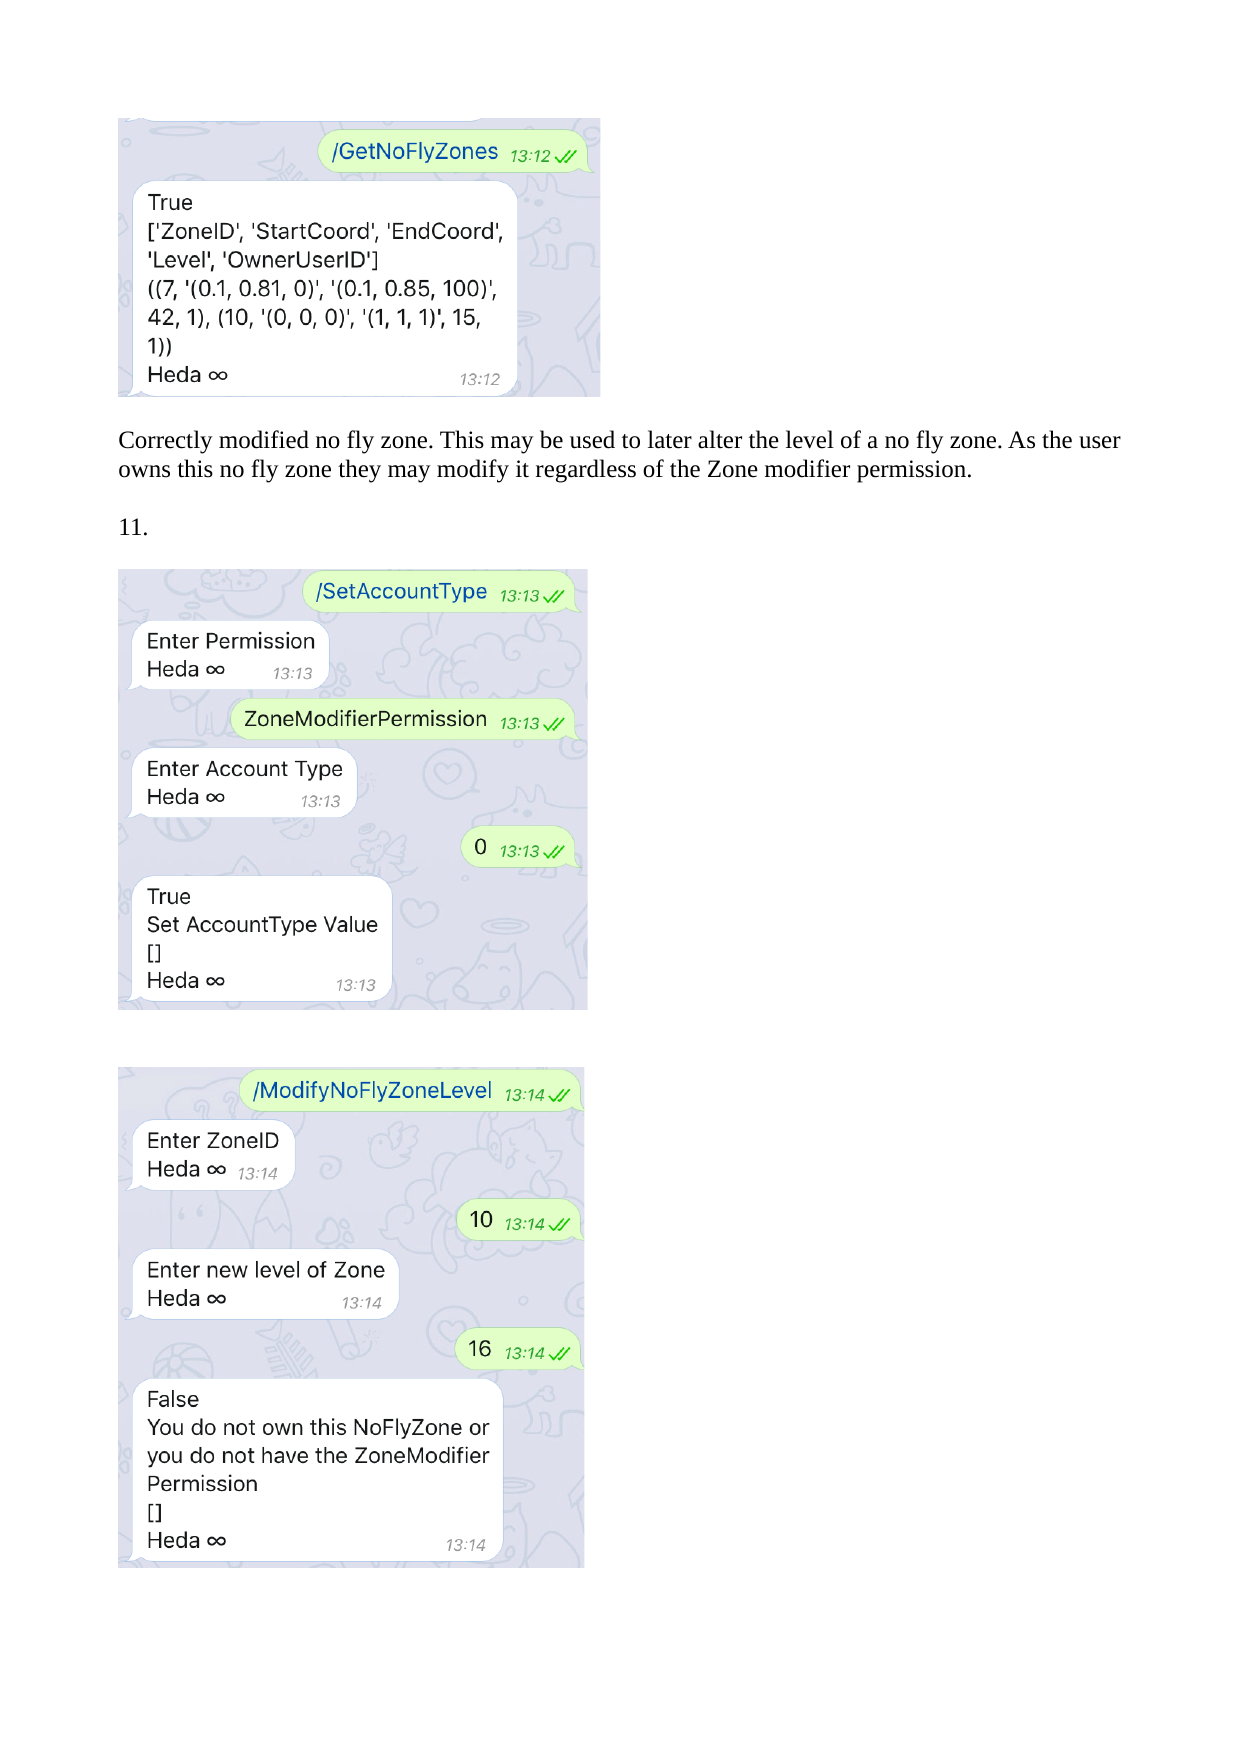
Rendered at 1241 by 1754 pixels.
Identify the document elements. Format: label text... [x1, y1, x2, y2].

picture [118, 569, 588, 1010]
text Correctly modified no fly zone. This may be used to later alter the level of a no fly zone. As the user owns this no fly zone they may modify it regardless of the Zone modifier permission. [118, 425, 1122, 483]
text 11. [118, 512, 1122, 540]
picture [118, 118, 601, 397]
picture [118, 1067, 585, 1568]
